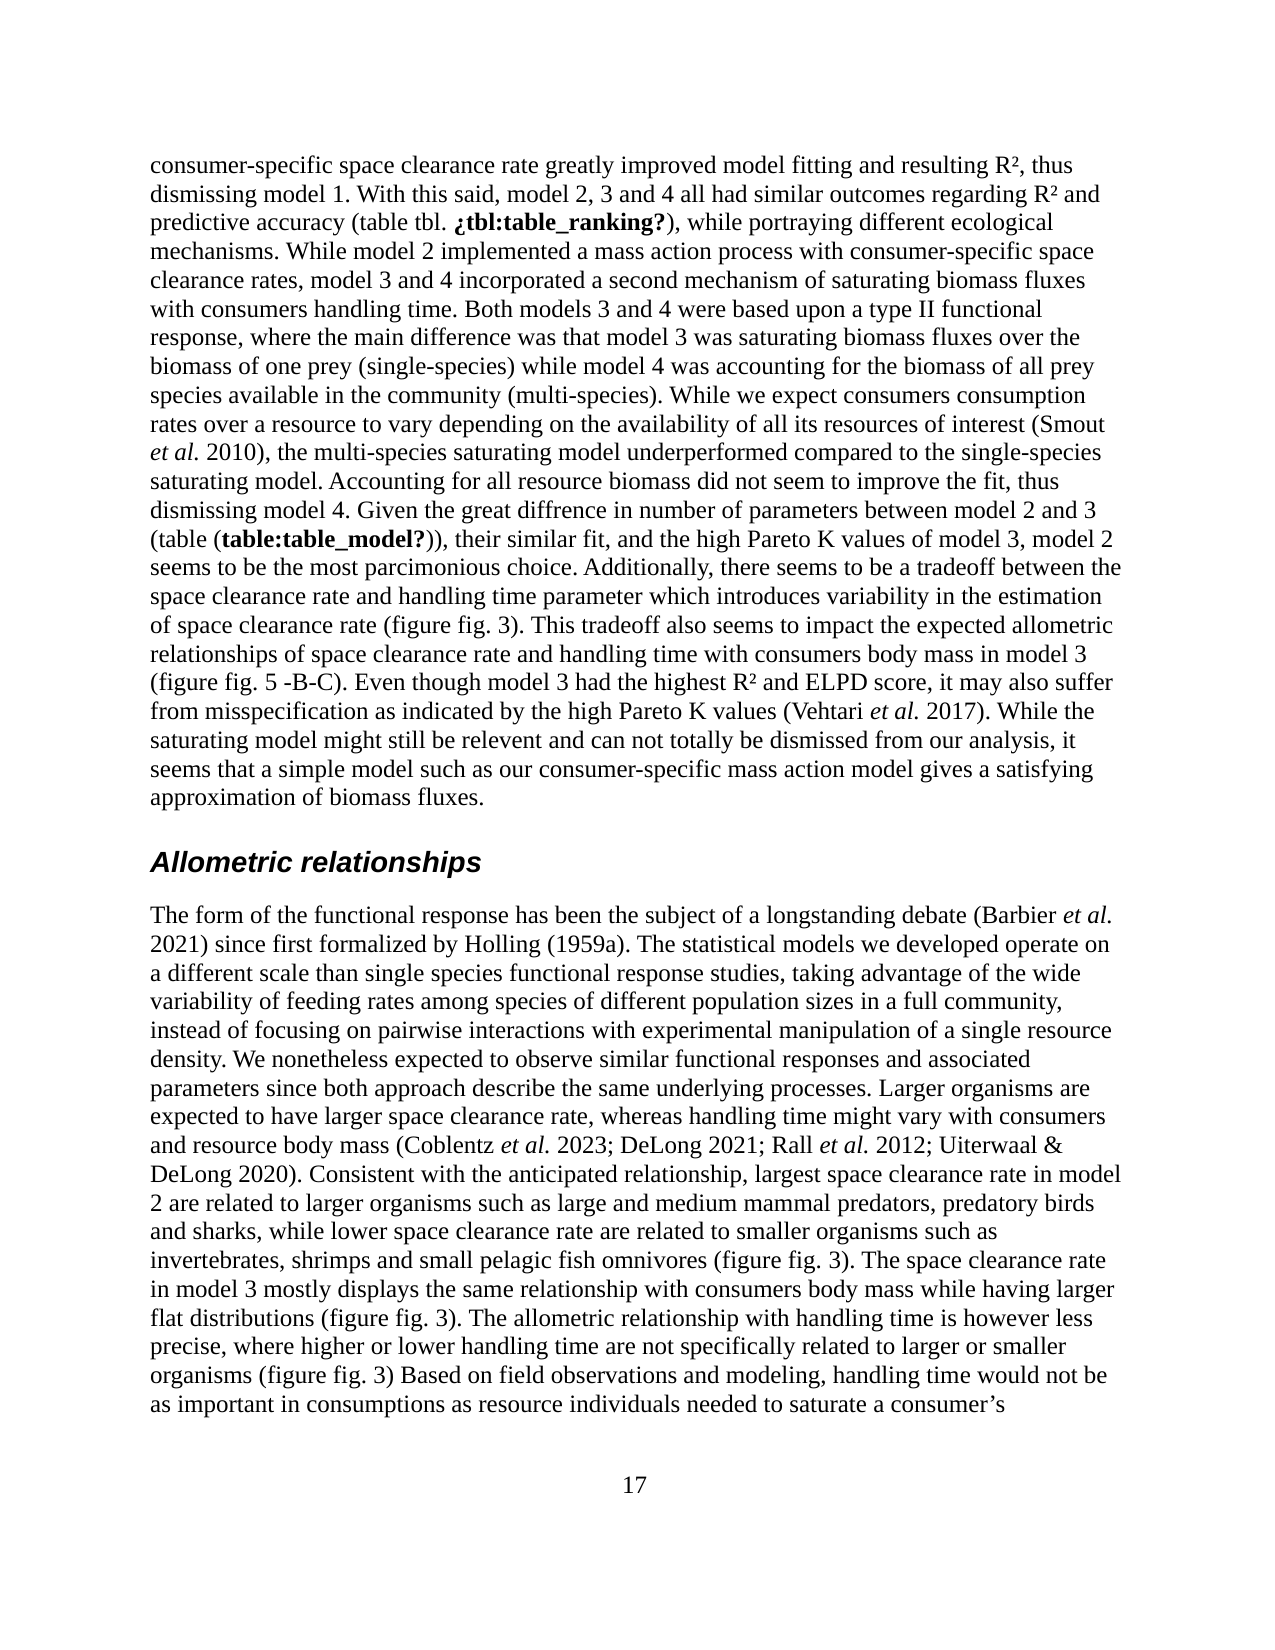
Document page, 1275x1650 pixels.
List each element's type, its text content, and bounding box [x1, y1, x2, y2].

text The form of the functional response has been the subject of a longstanding debate (Barbier et al. 2021) since first formalized by Holling (1959a). The statistical models we developed operate on a different scale than single species functional response studies, taking advantage of the wide variability of feeding rates among species of different population sizes in a full community, instead of focusing on pairwise interactions with experimental manipulation of a single resource density. We nonetheless expected to observe similar functional responses and associated parameters since both approach describe the same underlying processes. Larger organisms are expected to have larger space clearance rate, whereas handling time might vary with consumers and resource body mass (Coblentz et al. 2023; DeLong 2021; Rall et al. 2012; Uiterwaal & DeLong 2020). Consistent with the anticipated relationship, largest space clearance rate in model 2 are related to larger organisms such as large and medium mammal predators, predatory birds and sharks, while lower space clearance rate are related to smaller organisms such as invertebrates, shrimps and small pelagic fish omnivores (figure fig. 3). The space clearance rate in model 3 mostly displays the same relationship with consumers body mass while having larger flat distributions (figure fig. 3). The allometric relationship with handling time is however less precise, where higher or lower handling time are not specifically related to larger or smaller organisms (figure fig. 3) Based on field observations and modeling, handling time would not be as important in consumptions as resource individuals needed to saturate a consumer’s [150, 900, 1125, 1418]
subtitle Allometric relationships [150, 845, 1125, 879]
text consumer-specific space clearance rate greatly improved model fitting and resulting R², thus dismissing model 1. With this said, model 2, 3 and 4 all had similar outcomes regarding R² and predictive accuracy (table tbl. ¿tbl:table_ranking?), while portraying different ecological mechanisms. While model 2 implemented a mass action process with consumer-specific space clearance rates, model 3 and 4 incorporated a second mechanism of saturating biomass fluxes with consumers handling time. Both models 3 and 4 were based upon a type II functional response, where the main difference was that model 3 was saturating biomass fluxes over the biomass of one prey (single-species) while model 4 was accounting for the biomass of all prey species available in the community (multi-species). While we expect consumers consumption rates over a resource to vary depending on the availability of all its resources of interest (Smout et al. 2010), the multi-species saturating model underperformed compared to the single-species saturating model. Accounting for all resource biomass did not seem to improve the fit, thus dismissing model 4. Given the great diffrence in number of parameters between model 2 and 3 (table (table:table_model?)), their similar fit, and the high Pareto K values of model 3, model 2 seems to be the most parcimonious choice. Additionally, there seems to be a tradeoff between the space clearance rate and handling time parameter which introduces variability in the estimation of space clearance rate (figure fig. 3). This tradeoff also seems to impact the expected allometric relationships of space clearance rate and handling time with consumers body mass in model 3 (figure fig. 5 -B-C). Even though model 3 had the highest R² and ELPD score, it may also suffer from misspecification as indicated by the high Pareto K values (Vehtari et al. 2017). While the saturating model might still be relevent and can not totally be dismissed from our analysis, it seems that a simple model such as our consumer-specific mass action model gives a satisfying approximation of biomass fluxes. [150, 150, 1125, 811]
